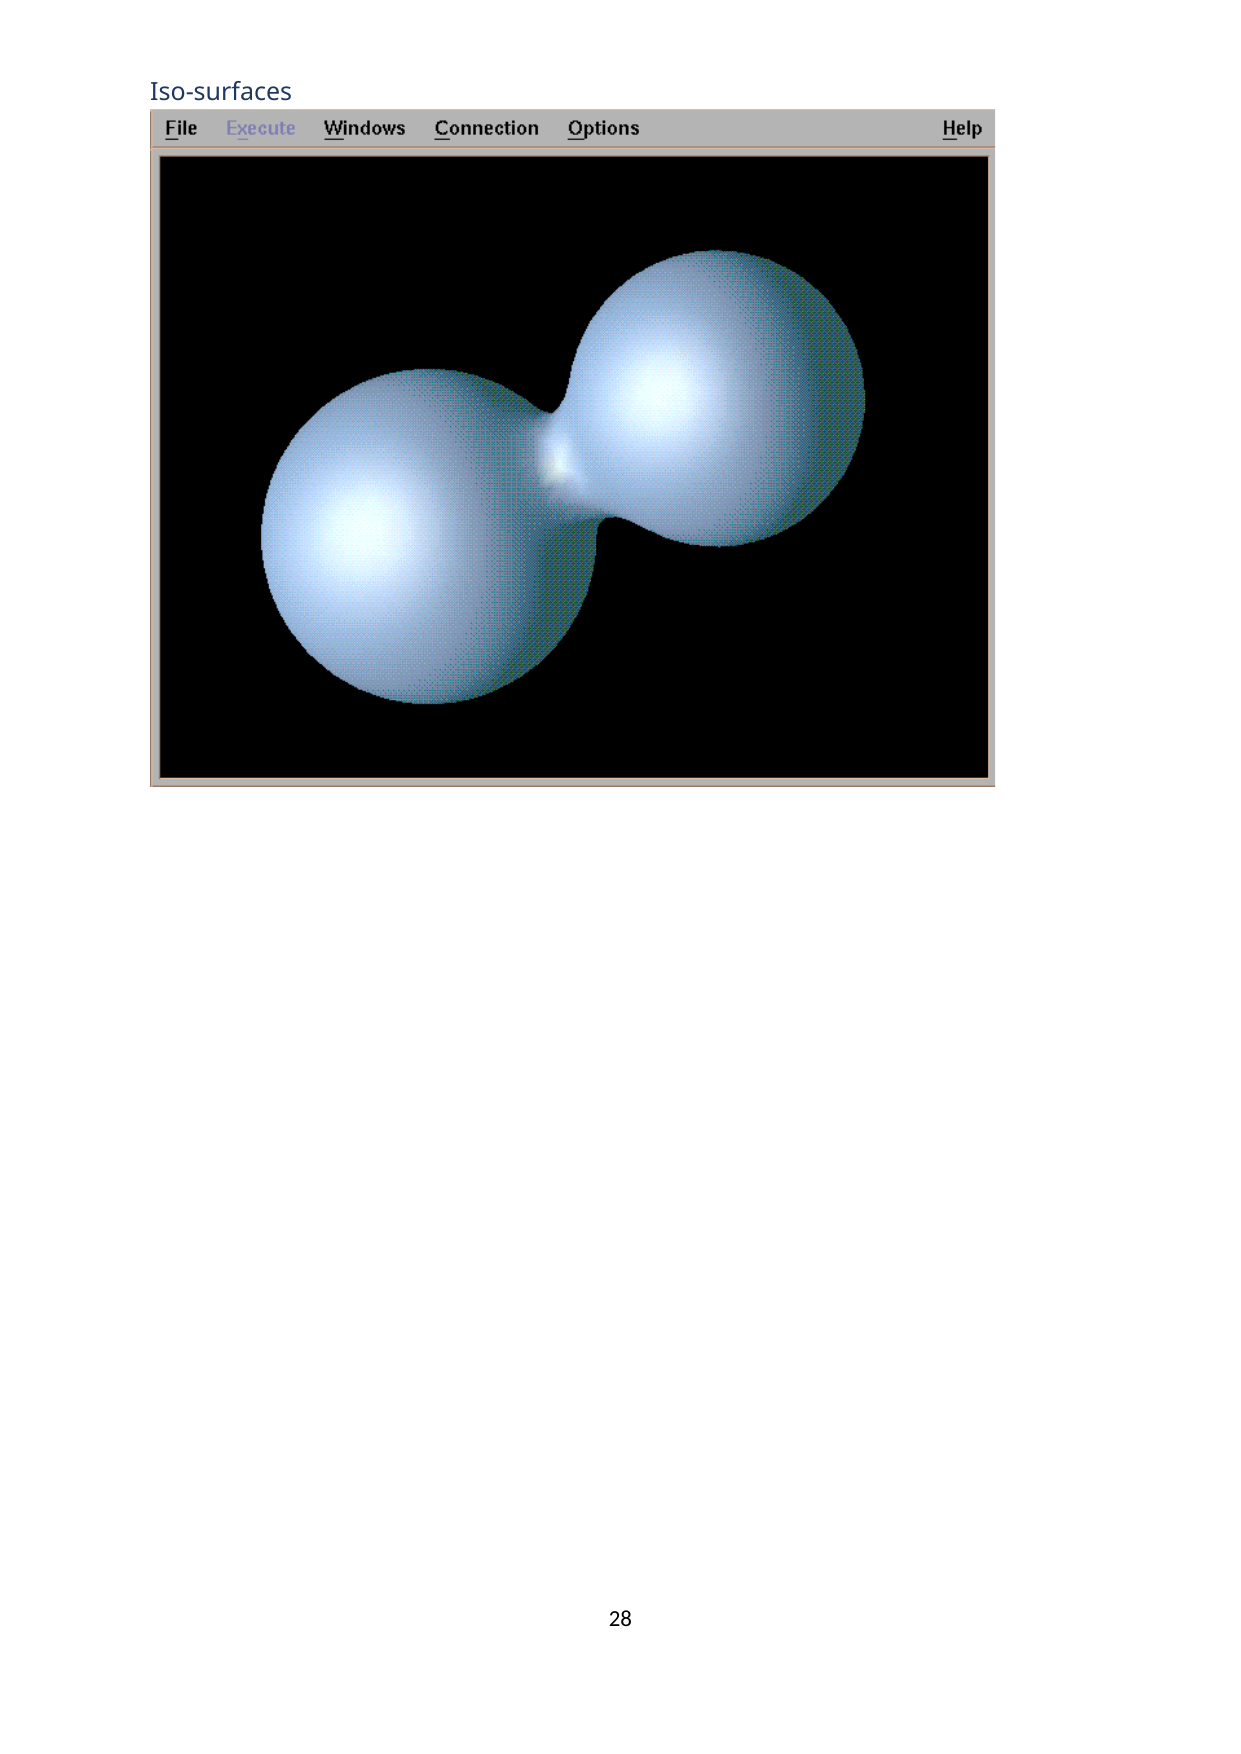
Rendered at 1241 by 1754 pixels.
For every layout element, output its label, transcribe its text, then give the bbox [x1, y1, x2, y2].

subtitle Iso-surfaces [150, 74, 1090, 108]
